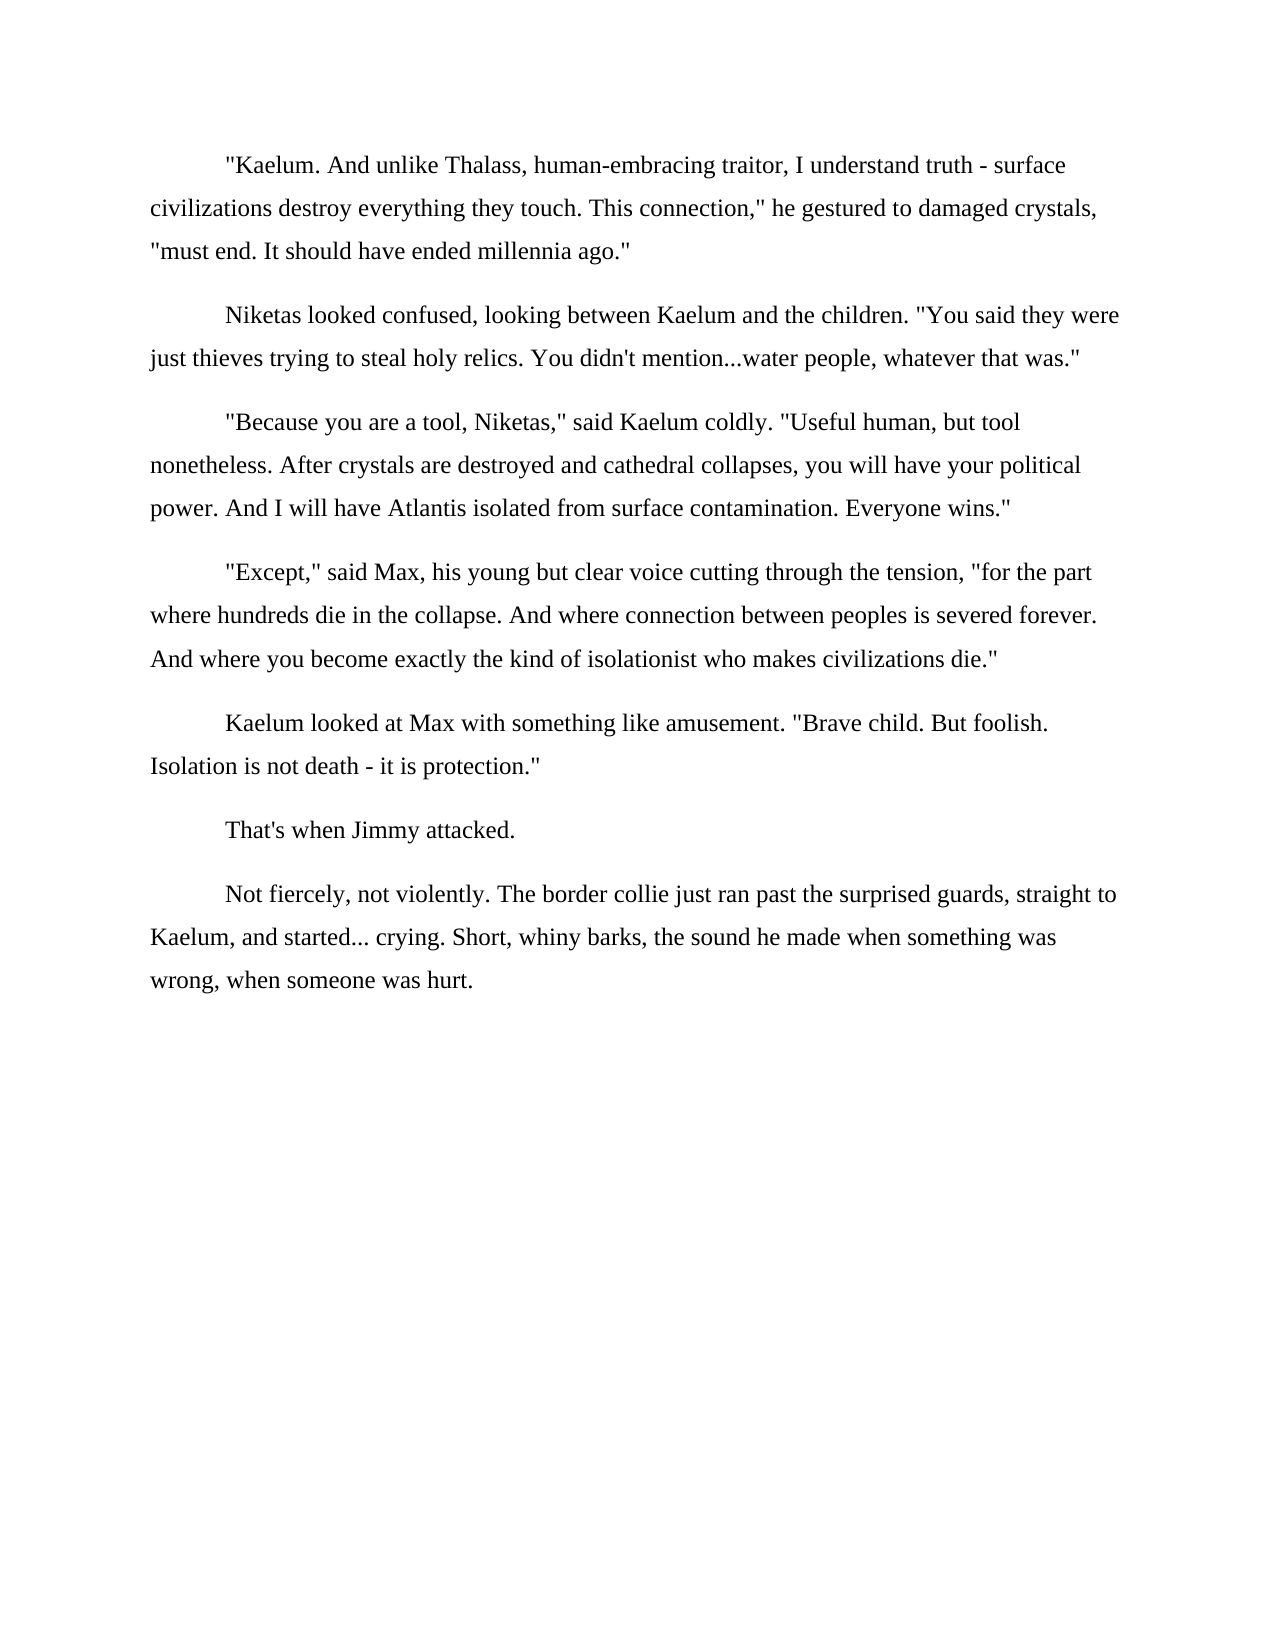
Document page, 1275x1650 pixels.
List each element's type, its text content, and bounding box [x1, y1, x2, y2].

text "Except," said Max, his young but clear voice cutting through the tension, "for the part where hundreds die in the collapse. And where connection between peoples is severed forever. And where you become exactly the kind of isolationist who makes civilizations die." [150, 557, 1125, 672]
text "Because you are a tool, Niketas," said Kaelum coldly. "Useful human, but tool nonetheless. After crystals are destroyed and cathedral collapses, you will have your political power. And I will have Atlantis isolated from surface contamination. Everyone wins." [150, 407, 1125, 522]
text That's when Jimmy attacked. [150, 815, 1125, 843]
text Niketas looked confused, looking between Kaelum and the children. "You said they were just thieves trying to steal holy relics. You didn't mention...water people, whatever that was." [150, 300, 1125, 372]
text "Kaelum. And unlike Thalass, human-embracing traitor, I understand truth - surface civilizations destroy everything they touch. This connection," he gestured to damaged crystals, "must end. It should have ended millennia ago." [150, 150, 1125, 265]
text Kaelum looked at Max with something like amusement. "Brave child. But foolish. Isolation is not death - it is protection." [150, 708, 1125, 779]
text Not fiercely, not violently. The border collie just ran past the surprised guards, straight to Kaelum, and started... crying. Short, whiny barks, the sound he made when something was wrong, when someone was hurt. [150, 879, 1125, 994]
